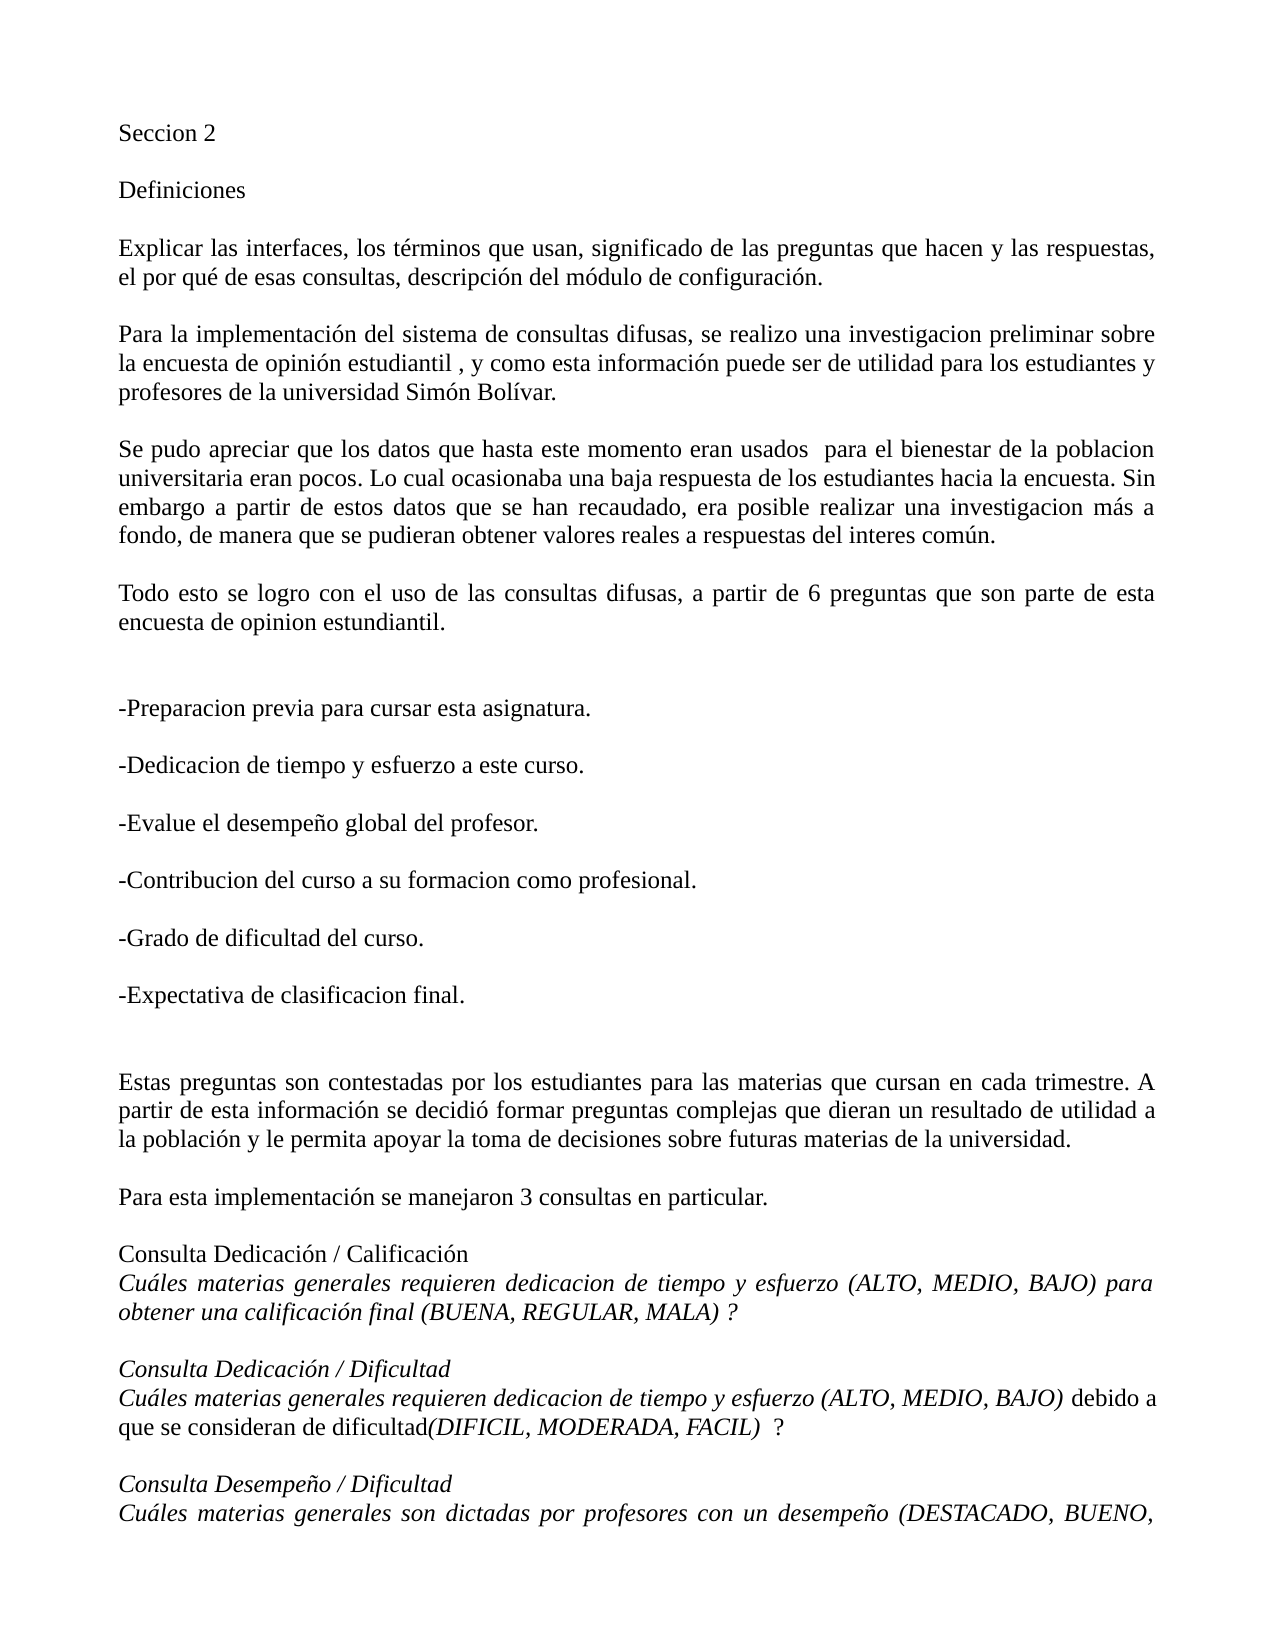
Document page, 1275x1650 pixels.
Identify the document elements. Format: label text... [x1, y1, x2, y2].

text Para esta implementación se manejaron 3 consultas en particular. [118, 1182, 1157, 1211]
text -Expectativa de clasificacion final. [118, 981, 1157, 1009]
text Todo esto se logro con el uso de las consultas difusas, a partir de 6 preguntas que son parte de esta encuesta de opinion estundiantil. [118, 578, 1157, 636]
text Se pudo apreciar que los datos que hasta este momento eran usados para el bienestar de la poblacion universitaria eran pocos. Lo cual ocasionaba una baja respuesta de los estudiantes hacia la encuesta. Sin embargo a partir de estos datos que se han recaudado, era posible realizar una investigacion más a fondo, de manera que se pudieran obtener valores reales a respuestas del interes común. [118, 434, 1157, 549]
text Definiciones [118, 176, 1157, 204]
text -Preparacion previa para cursar esta asignatura. [118, 693, 1157, 722]
text Explicar las interfaces, los términos que usan, significado de las preguntas que hacen y las respuestas, el por qué de esas consultas, descripción del módulo de configuración. [118, 233, 1157, 291]
text -Dedicacion de tiempo y esfuerzo a este curso. [118, 751, 1157, 779]
text Para la implementación del sistema de consultas difusas, se realizo una investigacion preliminar sobre la encuesta de opinión estudiantil , y como esta información puede ser de utilidad para los estudiantes y profesores de la universidad Simón Bolívar. [118, 319, 1157, 406]
text -Grado de dificultad del curso. [118, 923, 1157, 952]
text Estas preguntas son contestadas por los estudiantes para las materias que cursan en cada trimestre. A partir de esta información se decidió formar preguntas complejas que dieran un resultado de utilidad a la población y le permita apoyar la toma de decisiones sobre futuras materias de la universidad. [118, 1067, 1157, 1153]
text -Evalue el desempeño global del profesor. [118, 808, 1157, 837]
text Cuáles materias generales son dictadas por profesores con un desempeño (DESTACADO, BUENO, [118, 1498, 1157, 1527]
text Seccion 2 [118, 118, 1157, 147]
text -Contribucion del curso a su formacion como profesional. [118, 866, 1157, 894]
text Cuáles materias generales requieren dedicacion de tiempo y esfuerzo (ALTO, MEDIO, BAJO) para obtener una calificación final (BUENA, REGULAR, MALA) ? [118, 1268, 1157, 1326]
text Consulta Dedicación / Calificación [118, 1239, 1157, 1268]
text Cuáles materias generales requieren dedicacion de tiempo y esfuerzo (ALTO, MEDIO, BAJO) debido a que se consideran de dificultad(DIFICIL, MODERADA, FACIL) ? [118, 1383, 1157, 1441]
text Consulta Desempeño / Dificultad [118, 1469, 1157, 1498]
text Consulta Dedicación / Dificultad [118, 1354, 1157, 1383]
